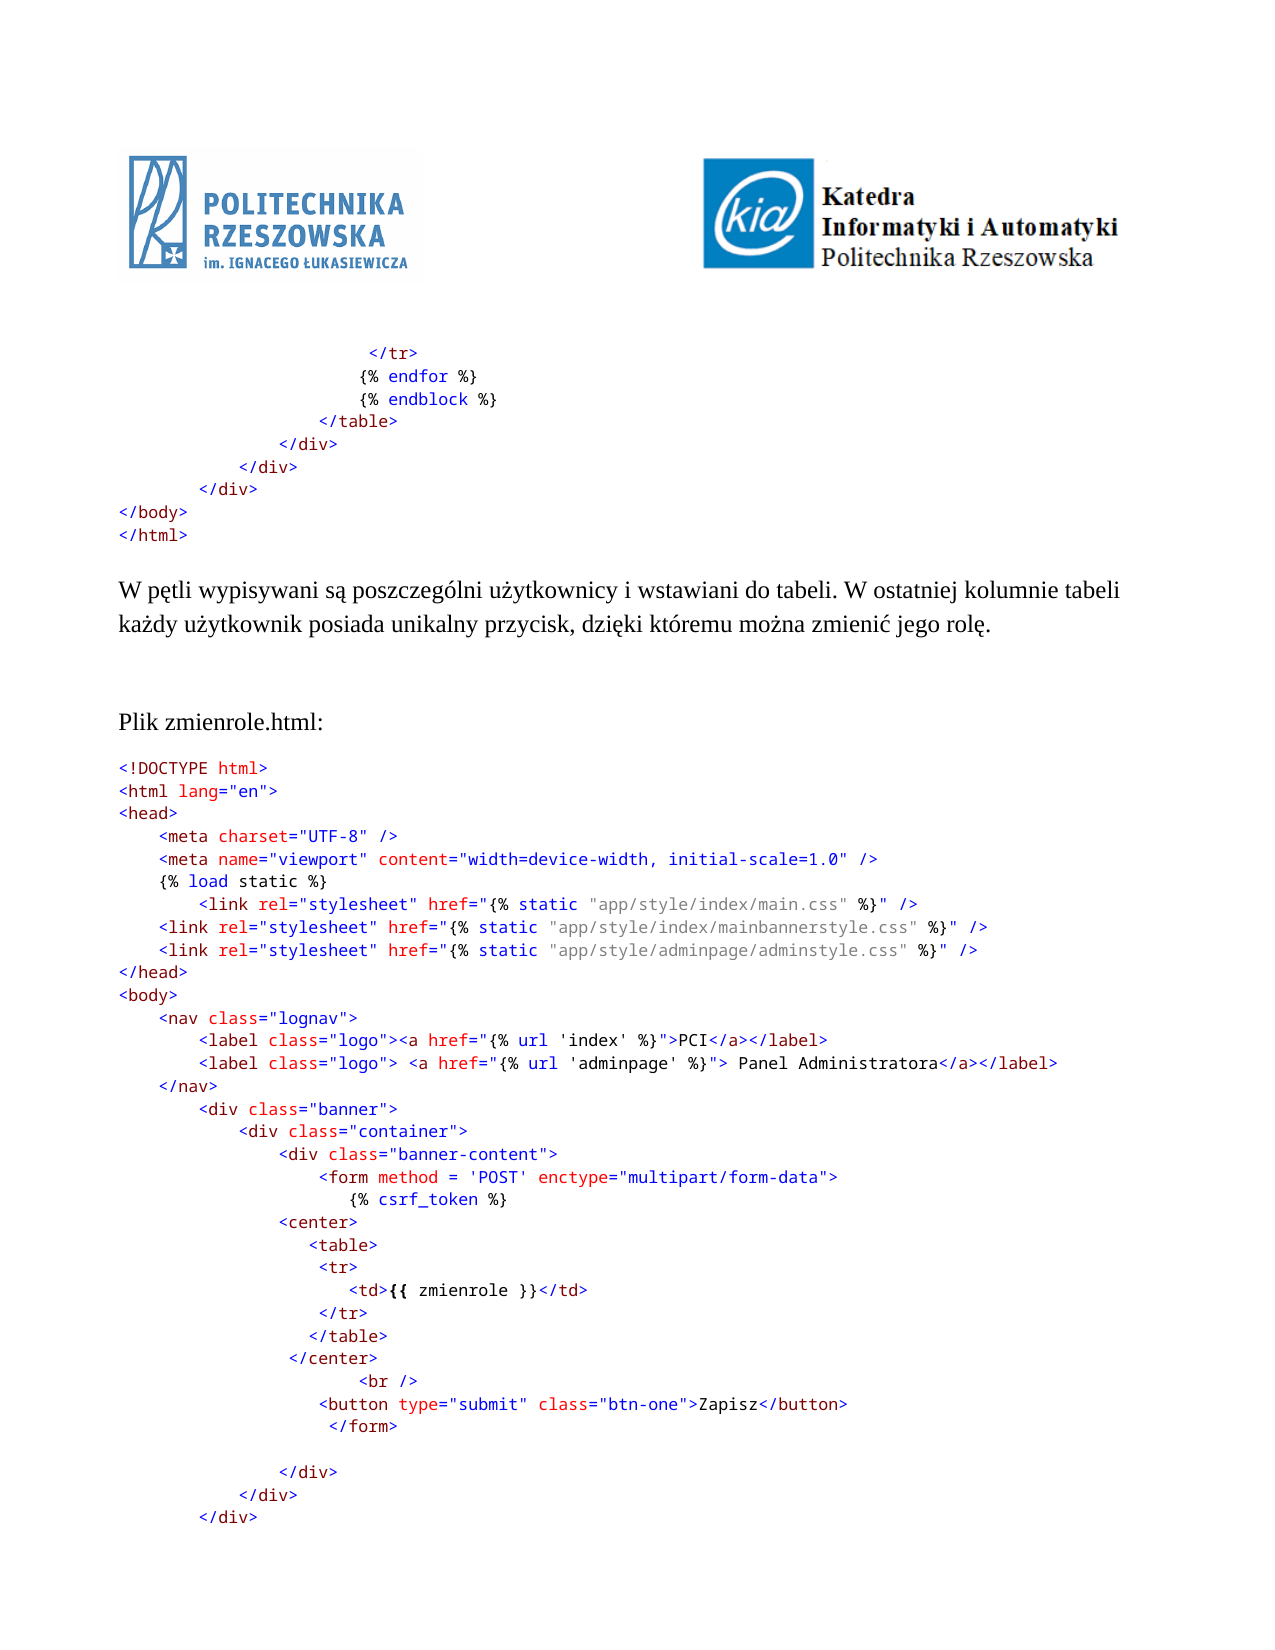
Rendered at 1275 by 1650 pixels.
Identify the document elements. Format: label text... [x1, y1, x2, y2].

text <link rel="stylesheet" href="{% static "app/style/adminpage/adminstyle.css" %}" /> [118, 938, 1157, 961]
text <meta charset="UTF-8" /> [118, 825, 1157, 847]
text </tr> [118, 342, 1157, 364]
text </div> [118, 1461, 1157, 1483]
text <label class="logo"> <a href="{% url 'adminpage' %}"> Panel Administratora</a></label> [118, 1052, 1157, 1074]
text <html lang="en"> [118, 779, 1157, 802]
text <tr> [118, 1256, 1157, 1279]
text </body> [118, 501, 1157, 523]
text <button type="submit" class="btn-one">Zapisz</button> [118, 1392, 1157, 1415]
text </div> [118, 433, 1157, 455]
text </center> [118, 1347, 1157, 1370]
text {% endblock %} [118, 387, 1157, 410]
text <link rel="stylesheet" href="{% static "app/style/index/mainbannerstyle.css" %}" /> [118, 916, 1157, 938]
text <meta name="viewport" content="width=device-width, initial-scale=1.0" /> [118, 847, 1157, 870]
text <table> [118, 1233, 1157, 1256]
text </head> [118, 961, 1157, 984]
text <br /> [118, 1370, 1157, 1392]
text </nav> [118, 1074, 1157, 1097]
text </html> [118, 523, 1157, 546]
text </div> [118, 478, 1157, 501]
text <link rel="stylesheet" href="{% static "app/style/index/main.css" %}" /> [118, 893, 1157, 916]
text <div class="banner"> [118, 1097, 1157, 1120]
text <form method = 'POST' enctype="multipart/form-data"> [118, 1165, 1157, 1188]
text <div class="banner-content"> [118, 1143, 1157, 1165]
text <label class="logo"><a href="{% url 'index' %}">PCI</a></label> [118, 1029, 1157, 1052]
text <div class="container"> [118, 1120, 1157, 1143]
text </div> [118, 1506, 1157, 1529]
picture [685, 143, 1147, 286]
text </div> [118, 1483, 1157, 1506]
text {% endfor %} [118, 364, 1157, 387]
text </table> [118, 1324, 1157, 1347]
text <nav class="lognav"> [118, 1006, 1157, 1029]
text <head> [118, 802, 1157, 825]
text </tr> [118, 1302, 1157, 1324]
text <td>{{ zmienrole }}</td> [118, 1279, 1157, 1302]
text {% load static %} [118, 870, 1157, 893]
text <body> [118, 984, 1157, 1006]
text </table> [118, 410, 1157, 433]
picture [118, 147, 423, 284]
text {% csrf_token %} [118, 1188, 1157, 1211]
text Plik zmienrole.html: [118, 707, 1157, 736]
text W pętli wypisywani są poszczególni użytkownicy i wstawiani do tabeli. W ostatniej kolumnie tabeli każdy użytkownik posiada unikalny przycisk, dzięki któremu można zmienić jego rolę. [118, 575, 1157, 638]
text <!DOCTYPE html> [118, 757, 1157, 779]
text </div> [118, 455, 1157, 478]
text </form> [118, 1415, 1157, 1438]
text <center> [118, 1211, 1157, 1233]
